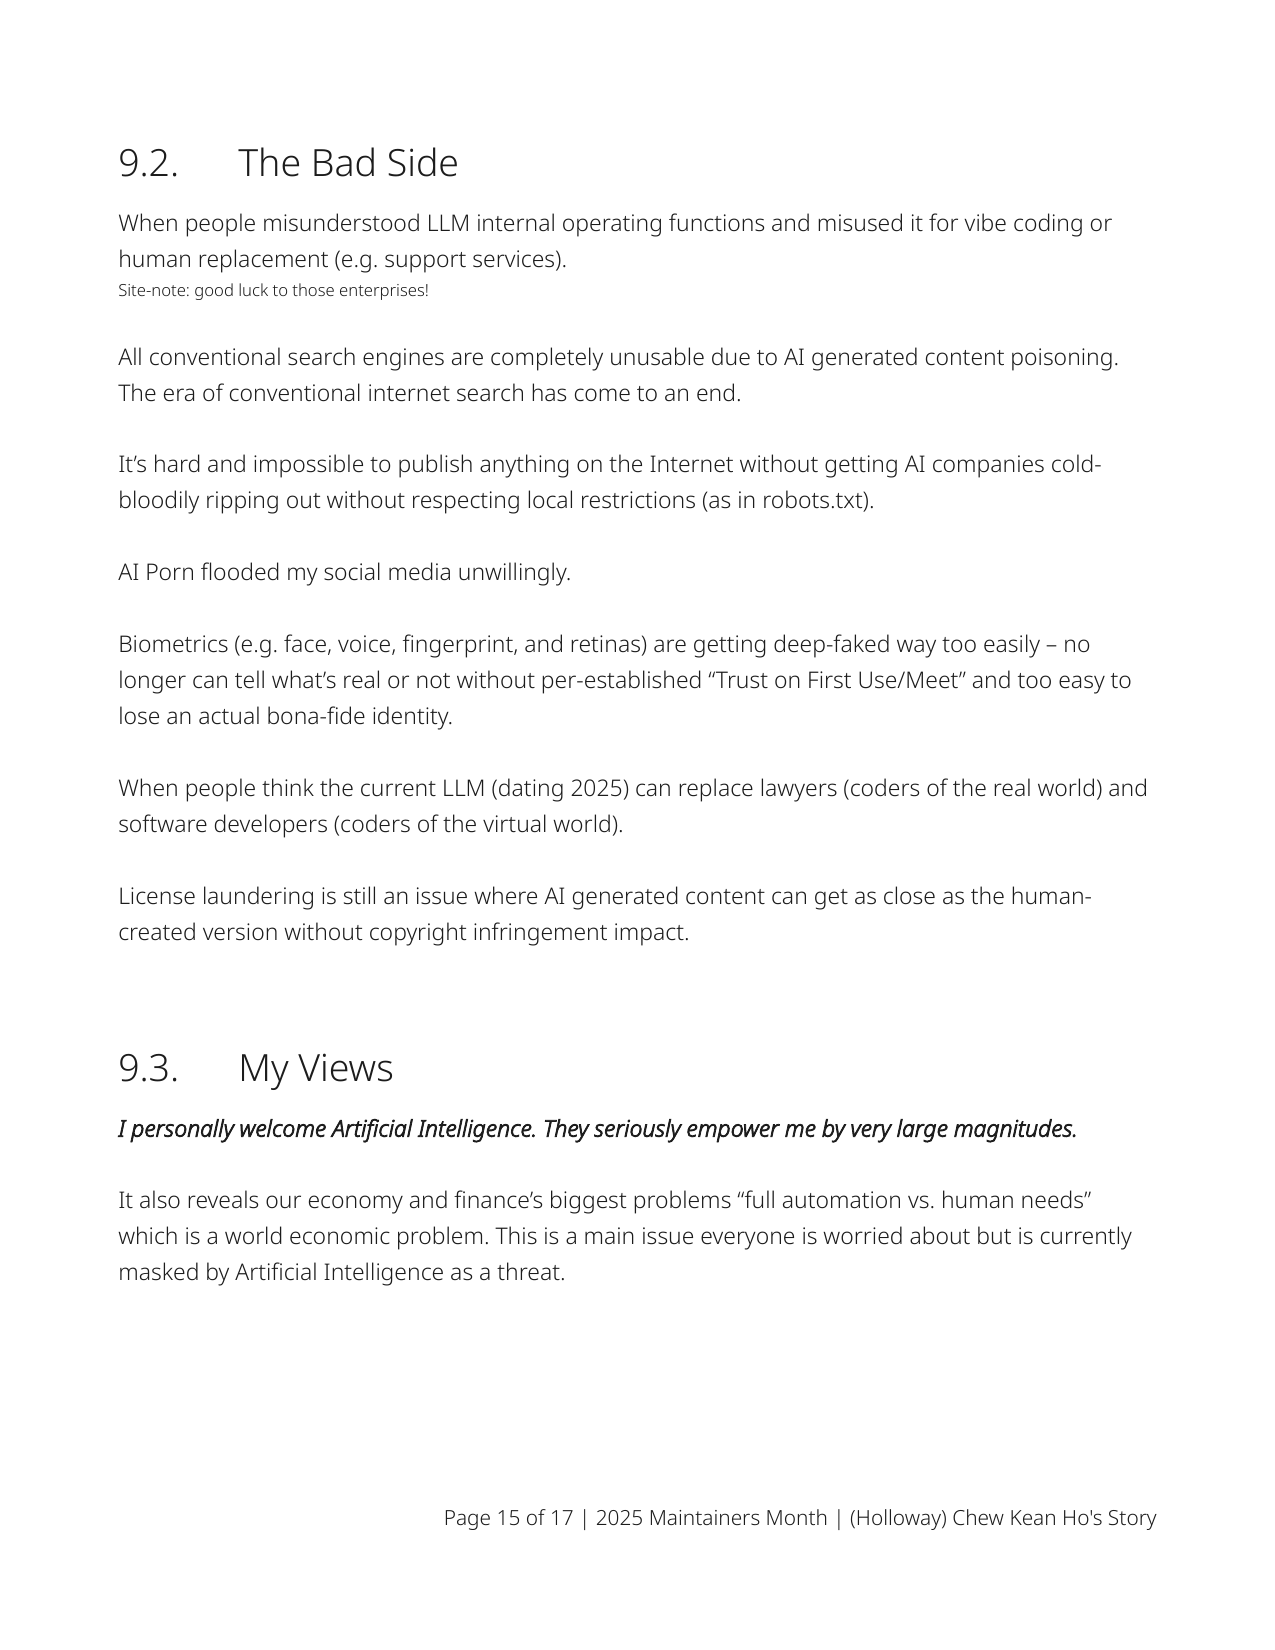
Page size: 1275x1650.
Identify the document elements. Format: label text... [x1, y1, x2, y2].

subtitle The Bad Side [118, 136, 1157, 187]
text When people misunderstood LLM internal operating functions and misused it for vibe coding or human replacement (e.g. support services). [118, 207, 1157, 274]
text It’s hard and impossible to publish anything on the Internet without getting AI companies cold-bloodily ripping out without respecting local restrictions (as in robots.txt). [118, 448, 1157, 516]
text Biometrics (e.g. face, voice, fingerprint, and retinas) are getting deep-faked way too easily – no longer can tell what’s real or not without per-established “Trust on First Use/Meet” and too easy to lose an actual bona-fide identity. [118, 628, 1157, 731]
text All conventional search engines are completely unusable due to AI generated content poisoning. The era of conventional internet search has come to an end. [118, 341, 1157, 408]
text It also reveals our economy and finance’s biggest problems “full automation vs. human needs” which is a world economic problem. This is a main issue everyone is worried about but is currently masked by Artificial Intelligence as a threat. [118, 1184, 1157, 1287]
text License laundering is still an issue where AI generated content can get as close as the human-created version without copyright infringement impact. [118, 880, 1157, 947]
subtitle My Views [118, 1041, 1157, 1092]
text AI Porn flooded my social media unwillingly. [118, 556, 1157, 587]
text I personally welcome Artificial Intelligence. They seriously empower me by very large magnitudes. [118, 1112, 1157, 1143]
text Site-note: good luck to those enterprises! [118, 279, 1157, 301]
text When people think the current LLM (dating 2025) can replace lawyers (coders of the real world) and software developers (coders of the virtual world). [118, 772, 1157, 839]
